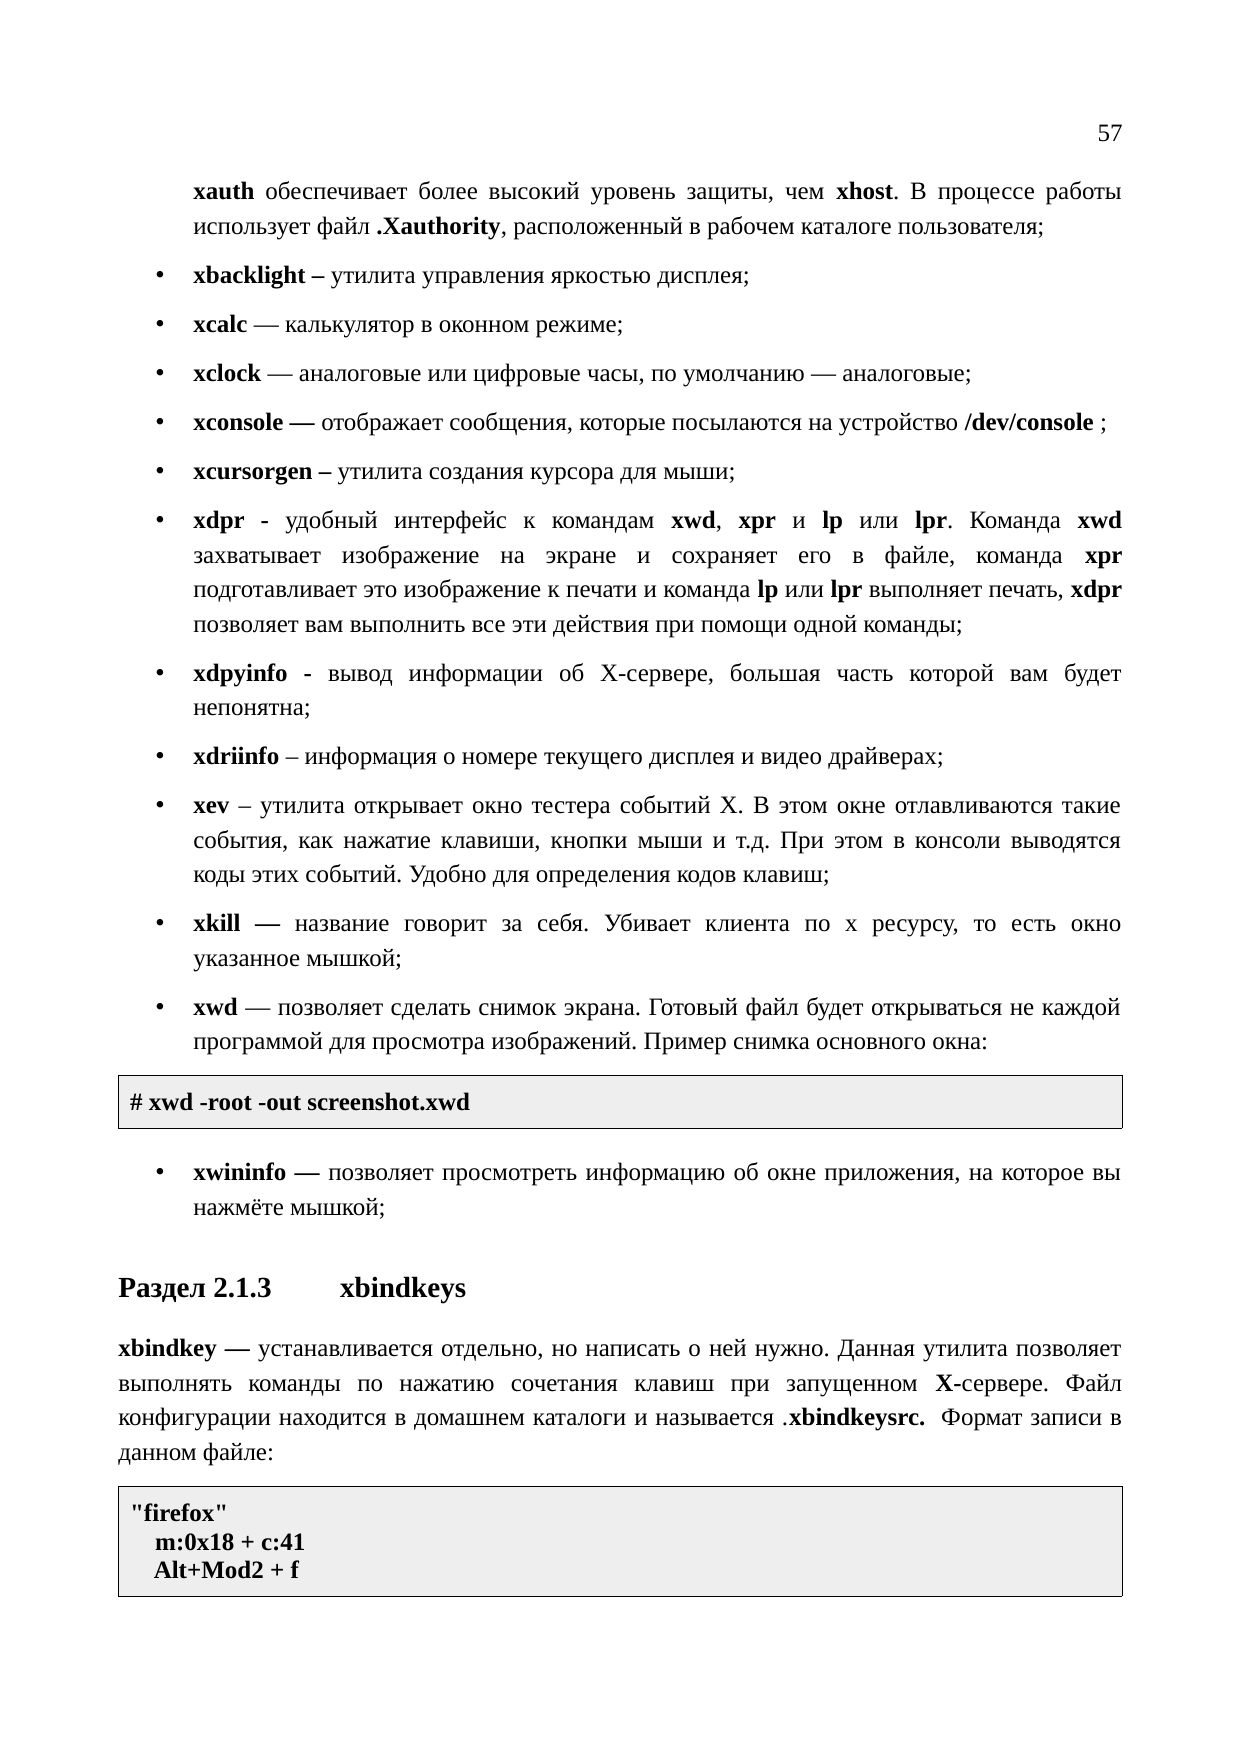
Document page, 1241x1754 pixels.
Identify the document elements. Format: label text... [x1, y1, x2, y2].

list xwininfo — позволяет просмотреть информацию об окне приложения, на которое вы нажмёте мышкой; [156, 1157, 1122, 1221]
list xbacklight – утилита управления яркостью дисплея; [156, 260, 1122, 289]
list xconsole — отображает сообщения, которые посылаются на устройство /dev/console ; [156, 407, 1122, 436]
list xauth обеспечивает более высокий уровень защиты, чем xhost. В процессе работы использует файл .Xauthority, расположенный в рабочем каталоге пользователя; [156, 176, 1122, 239]
list xev – утилита открывает окно тестера событий X. В этом окне отлавливаются такие события, как нажатие клавиши, кнопки мыши и т.д. При этом в консоли выводятся коды этих событий. Удобно для определения кодов клавиш; [156, 790, 1122, 888]
text xbindkey — устанавливается отдельно, но написать о ней нужно. Данная утилита позволяет выполнять команды по нажатию сочетания клавиш при запущенном X-сервере. Файл конфигурации находится в домашнем каталоги и называется .xbindkeysrc. Формат записи в данном файле: [118, 1333, 1122, 1466]
text m:0x18 + c:41 [119, 1515, 1122, 1543]
text # xwd -root -out screenshot.xwd [119, 1076, 1122, 1128]
list xdriinfo – информация о номере текущего дисплея и видео драйверах; [156, 741, 1122, 770]
text "firefox" [119, 1487, 1122, 1515]
list xclock — аналоговые или цифровые часы, по умолчанию — аналоговые; [156, 358, 1122, 387]
list xwd — позволяет сделать снимок экрана. Готовый файл будет открываться не каждой программой для просмотра изображений. Пример снимка основного окна: [156, 992, 1122, 1055]
list xdpr - удобный интерфейс к командам xwd, xpr и lр или lpr. Команда xwd захватывает изображение на экране и сохраняет его в файле, команда xpr подготавливает это изображение к печати и команда lр или lpr выполняет печать, xdpr позволяет вам выполнить все эти действия при помощи одной команды; [156, 505, 1122, 637]
subtitle xbindkeys [118, 1270, 1122, 1304]
list xcursorgen – утилита создания курсора для мыши; [156, 456, 1122, 485]
list xdpyinfo - вывод информации об Х-сервере, большая часть которой вам будет непонятна; [156, 658, 1122, 721]
list xkill — название говорит за себя. Убивает клиента по х ресурсу, то есть окно указанное мышкой; [156, 908, 1122, 972]
list xcalc — калькулятор в оконном режиме; [156, 309, 1122, 338]
text Alt+Mod2 + f [119, 1543, 1122, 1596]
